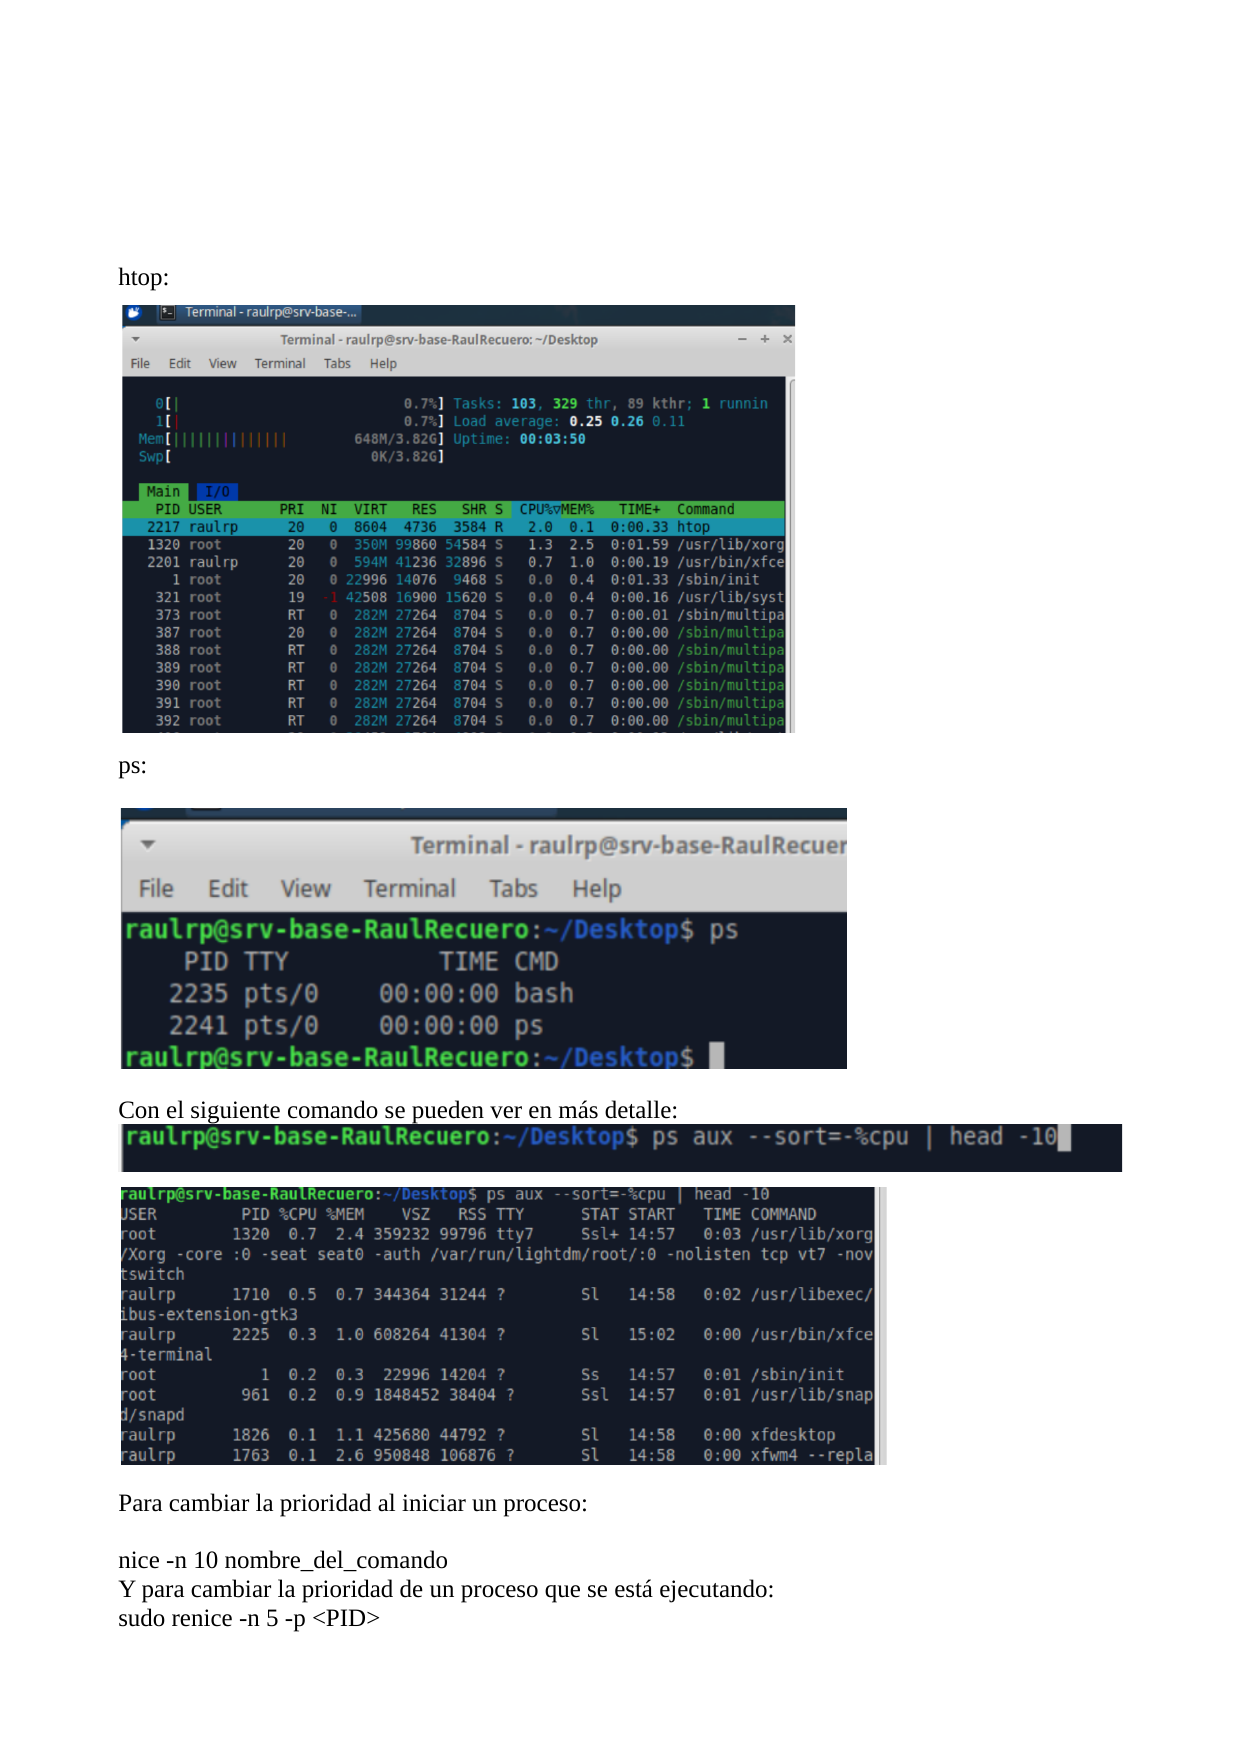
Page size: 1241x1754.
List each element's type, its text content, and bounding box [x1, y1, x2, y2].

text nice -n 10 nombre_del_comando [118, 1545, 1122, 1574]
text sudo renice -n 5 -p <PID> [118, 1603, 1122, 1632]
picture [120, 808, 847, 1069]
picture [121, 1187, 887, 1465]
text Con el siguiente comando se pueden ver en más detalle: [118, 1096, 1122, 1124]
text Para cambiar la prioridad al iniciar un proceso: [118, 1488, 1122, 1517]
text Y para cambiar la prioridad de un proceso que se está ejecutando: [118, 1574, 1122, 1603]
text ps: [118, 751, 1122, 779]
picture [122, 305, 796, 733]
text htop: [118, 262, 1122, 291]
picture [118, 1124, 1123, 1172]
